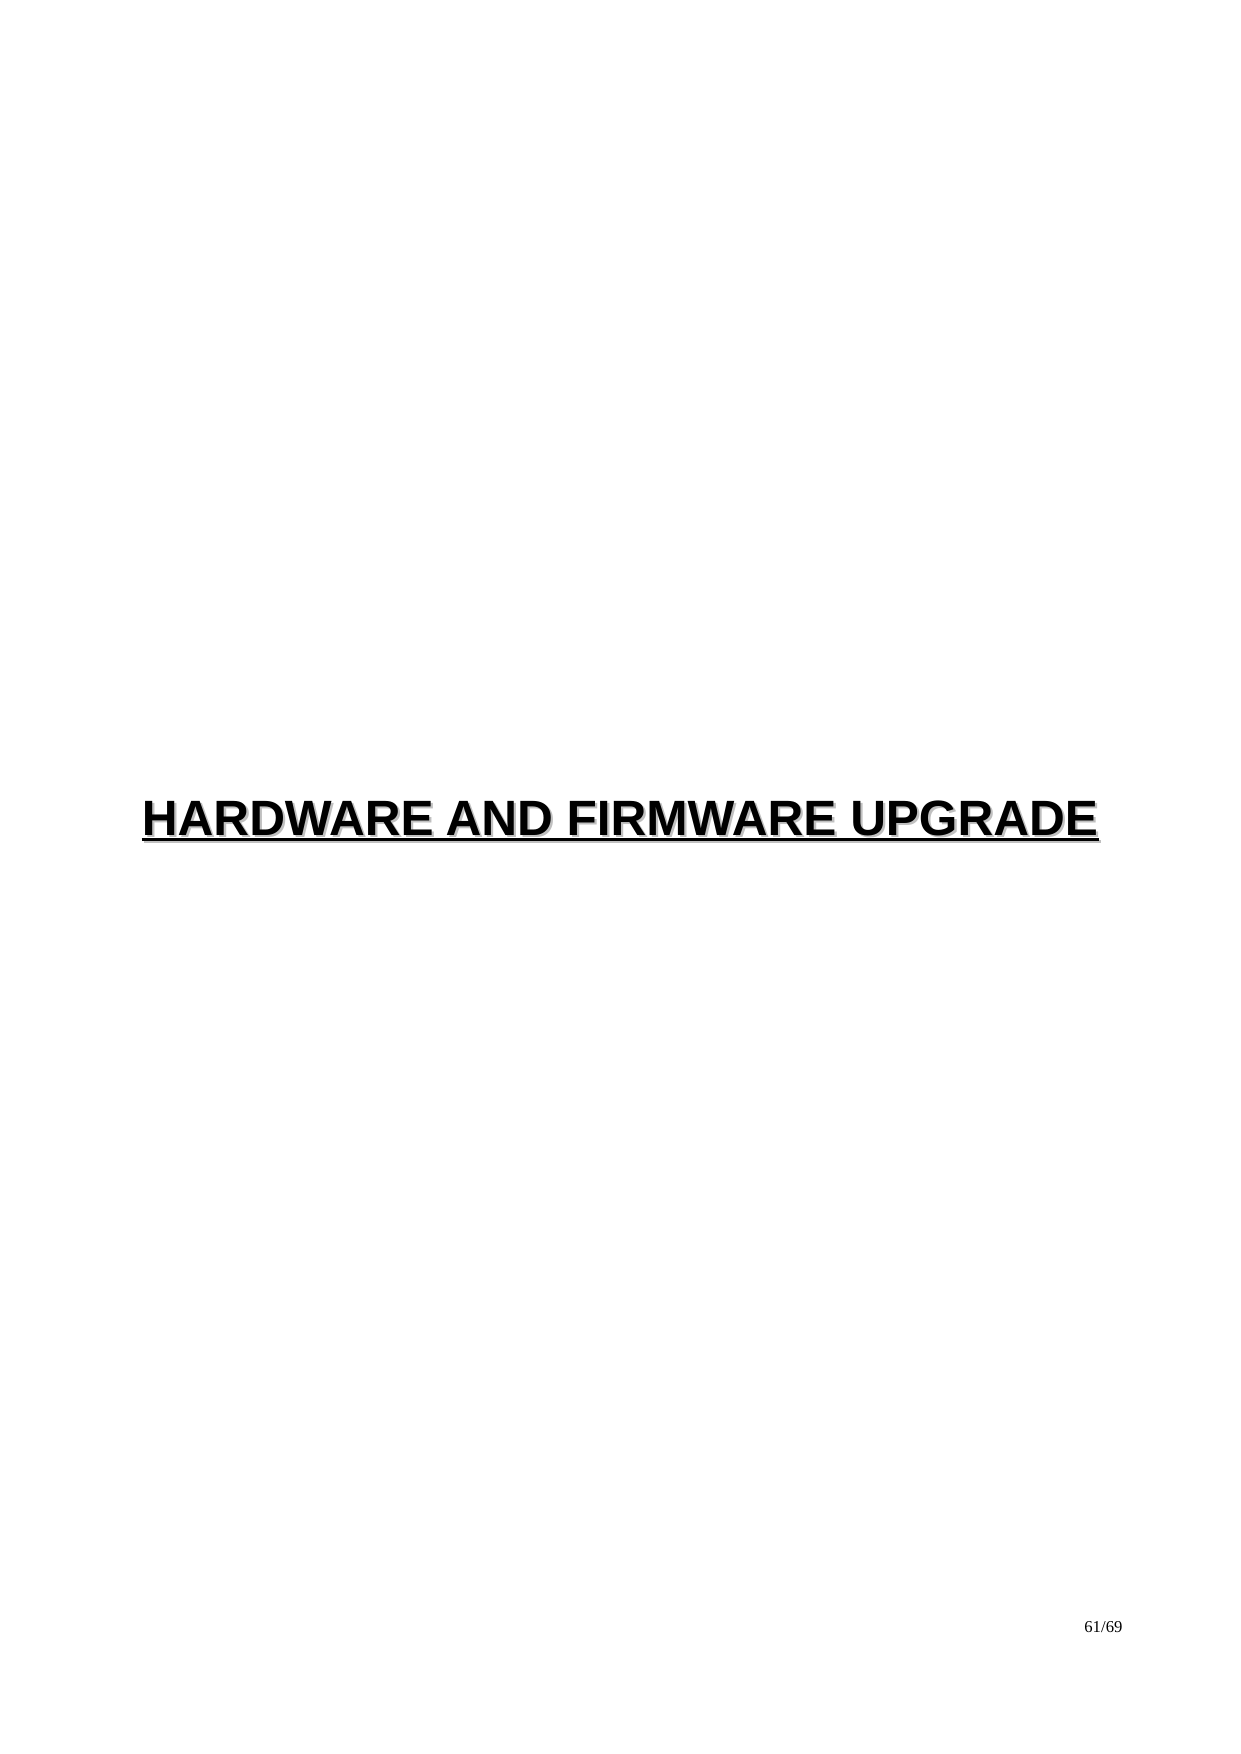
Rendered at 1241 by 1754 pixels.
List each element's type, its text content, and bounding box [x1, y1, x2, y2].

subtitle Hardware and firmware upgrade [118, 788, 1122, 846]
